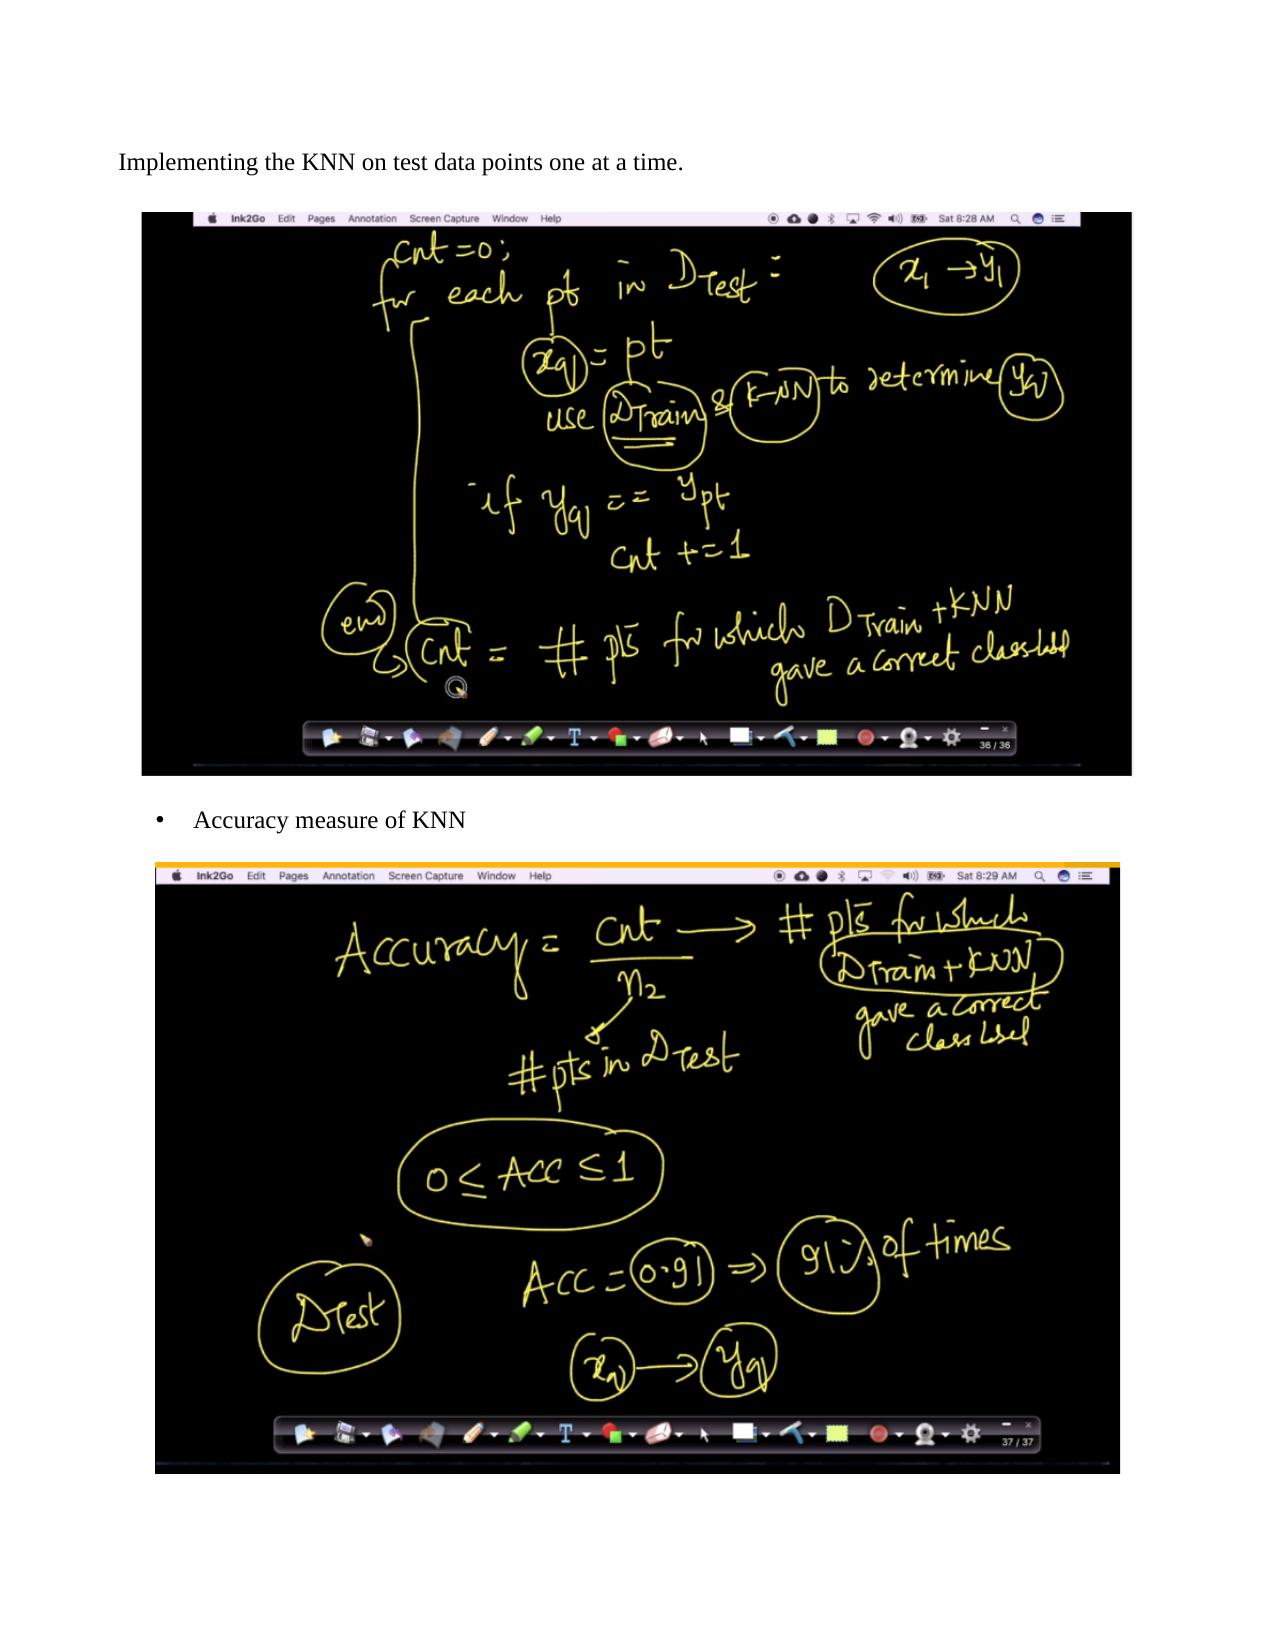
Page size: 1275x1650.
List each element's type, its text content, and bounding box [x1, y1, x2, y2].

picture [155, 862, 1121, 1474]
text Implementing the KNN on test data points one at a time. [118, 147, 1157, 176]
list Accuracy measure of KNN [156, 805, 1157, 834]
picture [141, 212, 1135, 777]
